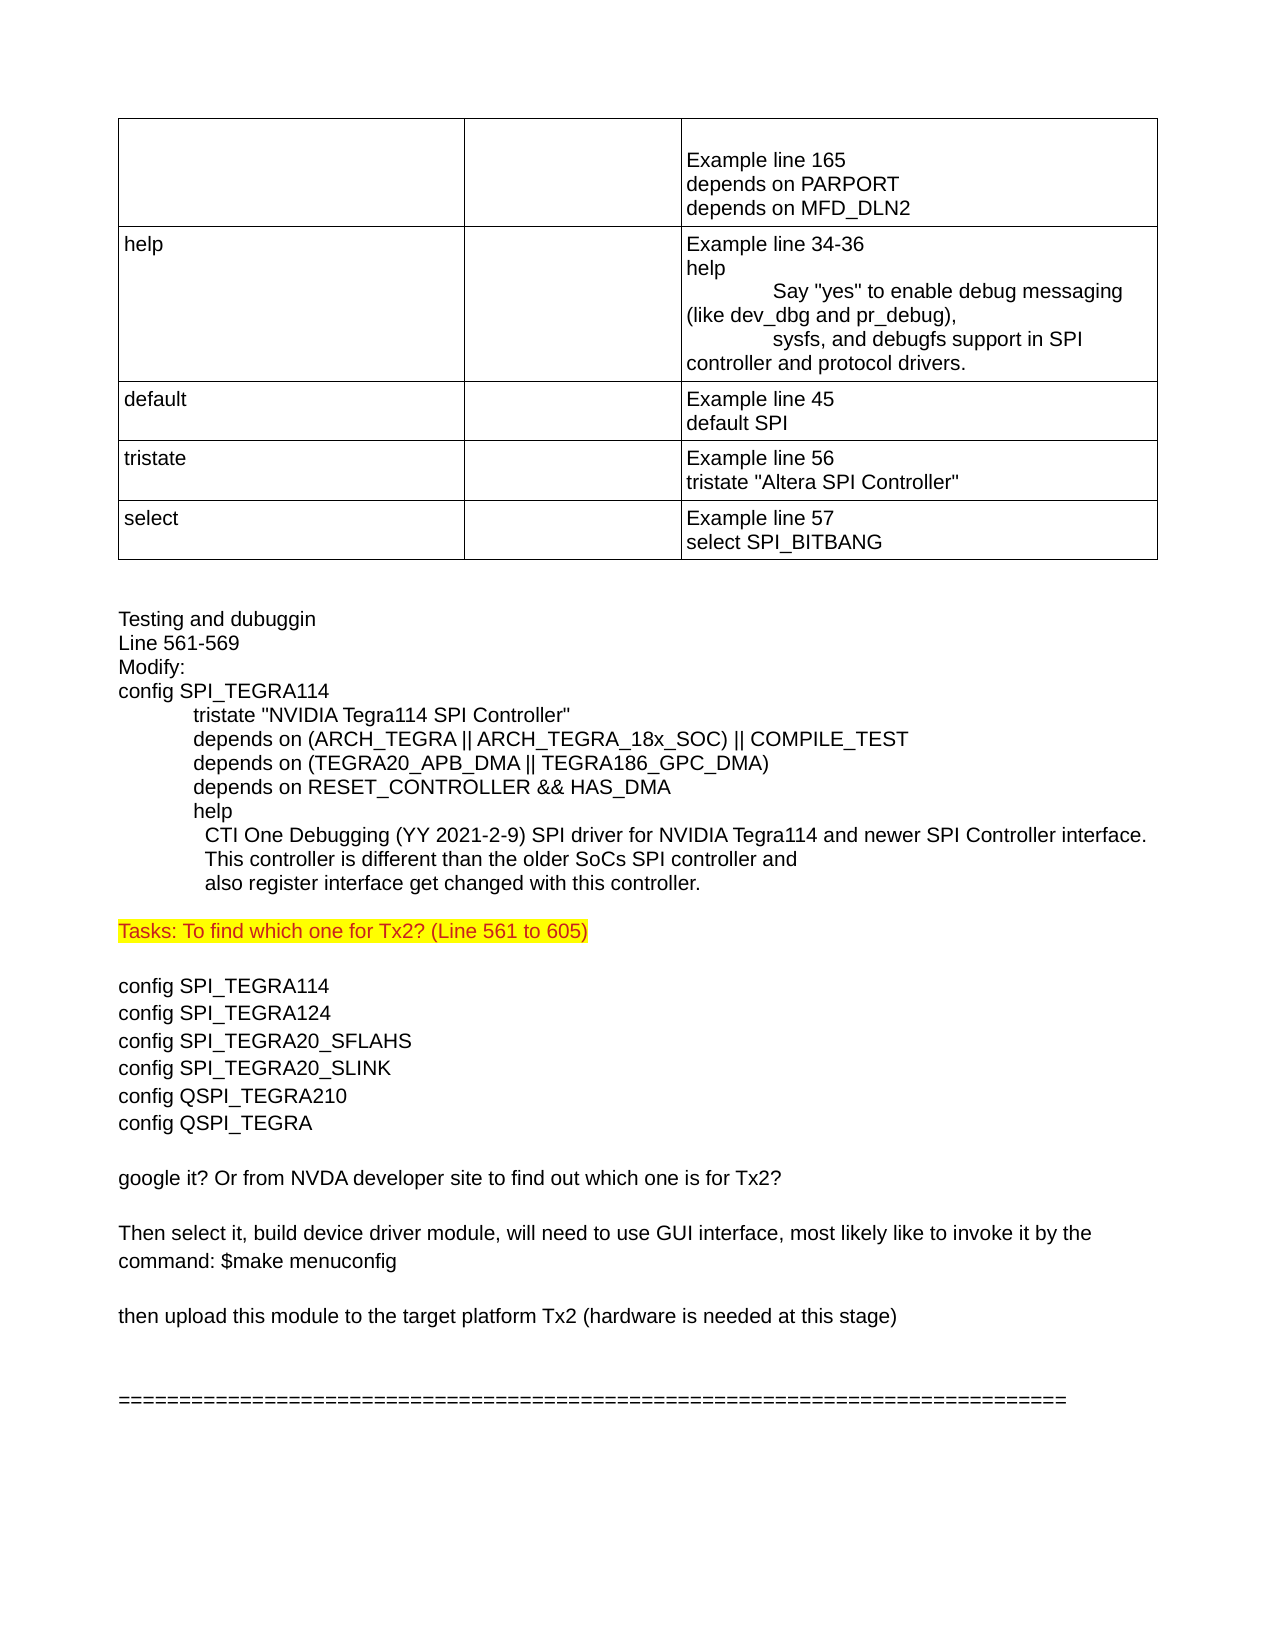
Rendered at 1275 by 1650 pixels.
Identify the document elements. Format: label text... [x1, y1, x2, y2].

text depends on RESET_CONTROLLER && HAS_DMA [118, 775, 1157, 799]
table_cell [465, 501, 681, 559]
text CTI One Debugging (YY 2021-2-9) SPI driver for NVIDIA Tegra114 and newer SPI Controller interface. [118, 823, 1157, 847]
text help [118, 799, 1157, 823]
text Tasks: To find which one for Tx2? (Line 561 to 605) config SPI_TEGRA114 config SPI_TEGRA124 config SPI_TEGRA20_SFLAHS config SPI_TEGRA20_SLINK config QSPI_TEGRA210 config QSPI_TEGRA google it? Or from NVDA developer site to find out which one is for Tx2? Then select it, build device driver module, will need to use GUI interface, most likely like to invoke it by the command: $make menuconfig then upload this module to the target platform Tx2 (hardware is needed at this stage) [118, 919, 1157, 1328]
table_cell Example line 34-36 help Say "yes" to enable debug messaging (like dev_dbg and pr_debug), sysfs, and debugfs support in SPI controller and protocol drivers. [682, 227, 1157, 381]
text tristate "NVIDIA Tegra114 SPI Controller" [118, 703, 1157, 727]
table_cell default [119, 382, 464, 440]
text ============================================================================== [118, 1388, 1157, 1412]
table_cell Example line 165 depends on PARPORT depends on MFD_DLN2 [682, 119, 1157, 226]
table_cell help [119, 227, 464, 381]
table_cell Example line 57 select SPI_BITBANG [682, 501, 1157, 559]
text depends on (ARCH_TEGRA || ARCH_TEGRA_18x_SOC) || COMPILE_TEST [118, 727, 1157, 751]
table_cell [465, 382, 681, 440]
table_cell [465, 227, 681, 381]
table_cell [465, 119, 681, 226]
table_cell Example line 56 tristate "Altera SPI Controller" [682, 441, 1157, 500]
text Modify: [118, 655, 1157, 679]
table_cell [465, 441, 681, 500]
text config SPI_TEGRA114 [118, 679, 1157, 703]
table_cell tristate [119, 441, 464, 500]
text Testing and dubuggin [118, 607, 1157, 631]
text depends on (TEGRA20_APB_DMA || TEGRA186_GPC_DMA) [118, 751, 1157, 775]
text This controller is different than the older SoCs SPI controller and [118, 847, 1157, 871]
table_cell Example line 45 default SPI [682, 382, 1157, 440]
text also register interface get changed with this controller. [118, 871, 1157, 895]
table_cell [119, 119, 464, 226]
table_cell select [119, 501, 464, 559]
text Line 561-569 [118, 631, 1157, 655]
